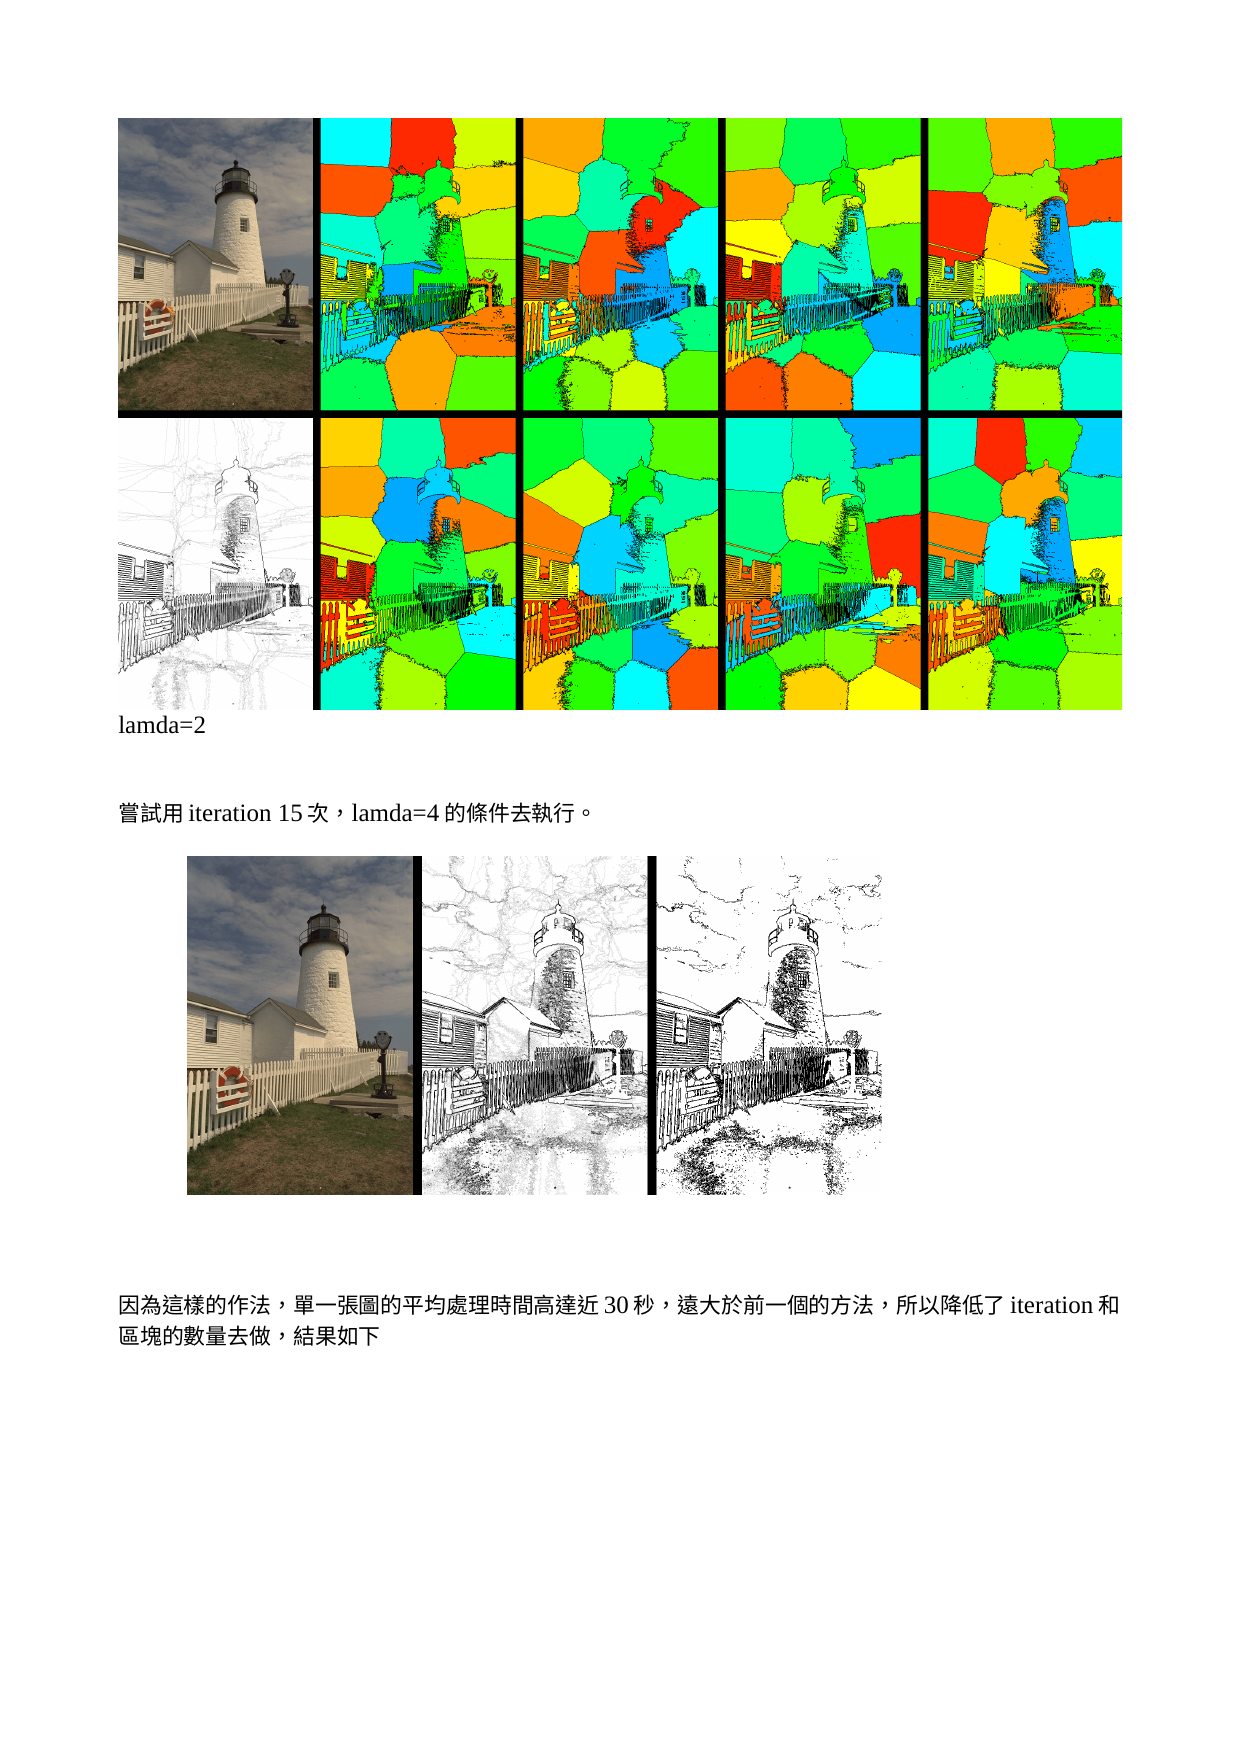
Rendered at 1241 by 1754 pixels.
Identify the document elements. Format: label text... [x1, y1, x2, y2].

text lamda=2 [118, 710, 1122, 738]
picture [118, 118, 1123, 710]
text 嘗試用iteration 15次，lamda=4的條件去執行。 [118, 796, 1122, 828]
text 因為這樣的作法，單一張圖的平均處理時間高達近30秒，遠大於前一個的方法，所以降低了iteration和區塊的數量去做，結果如下 [118, 1288, 1122, 1351]
picture [187, 856, 882, 1195]
